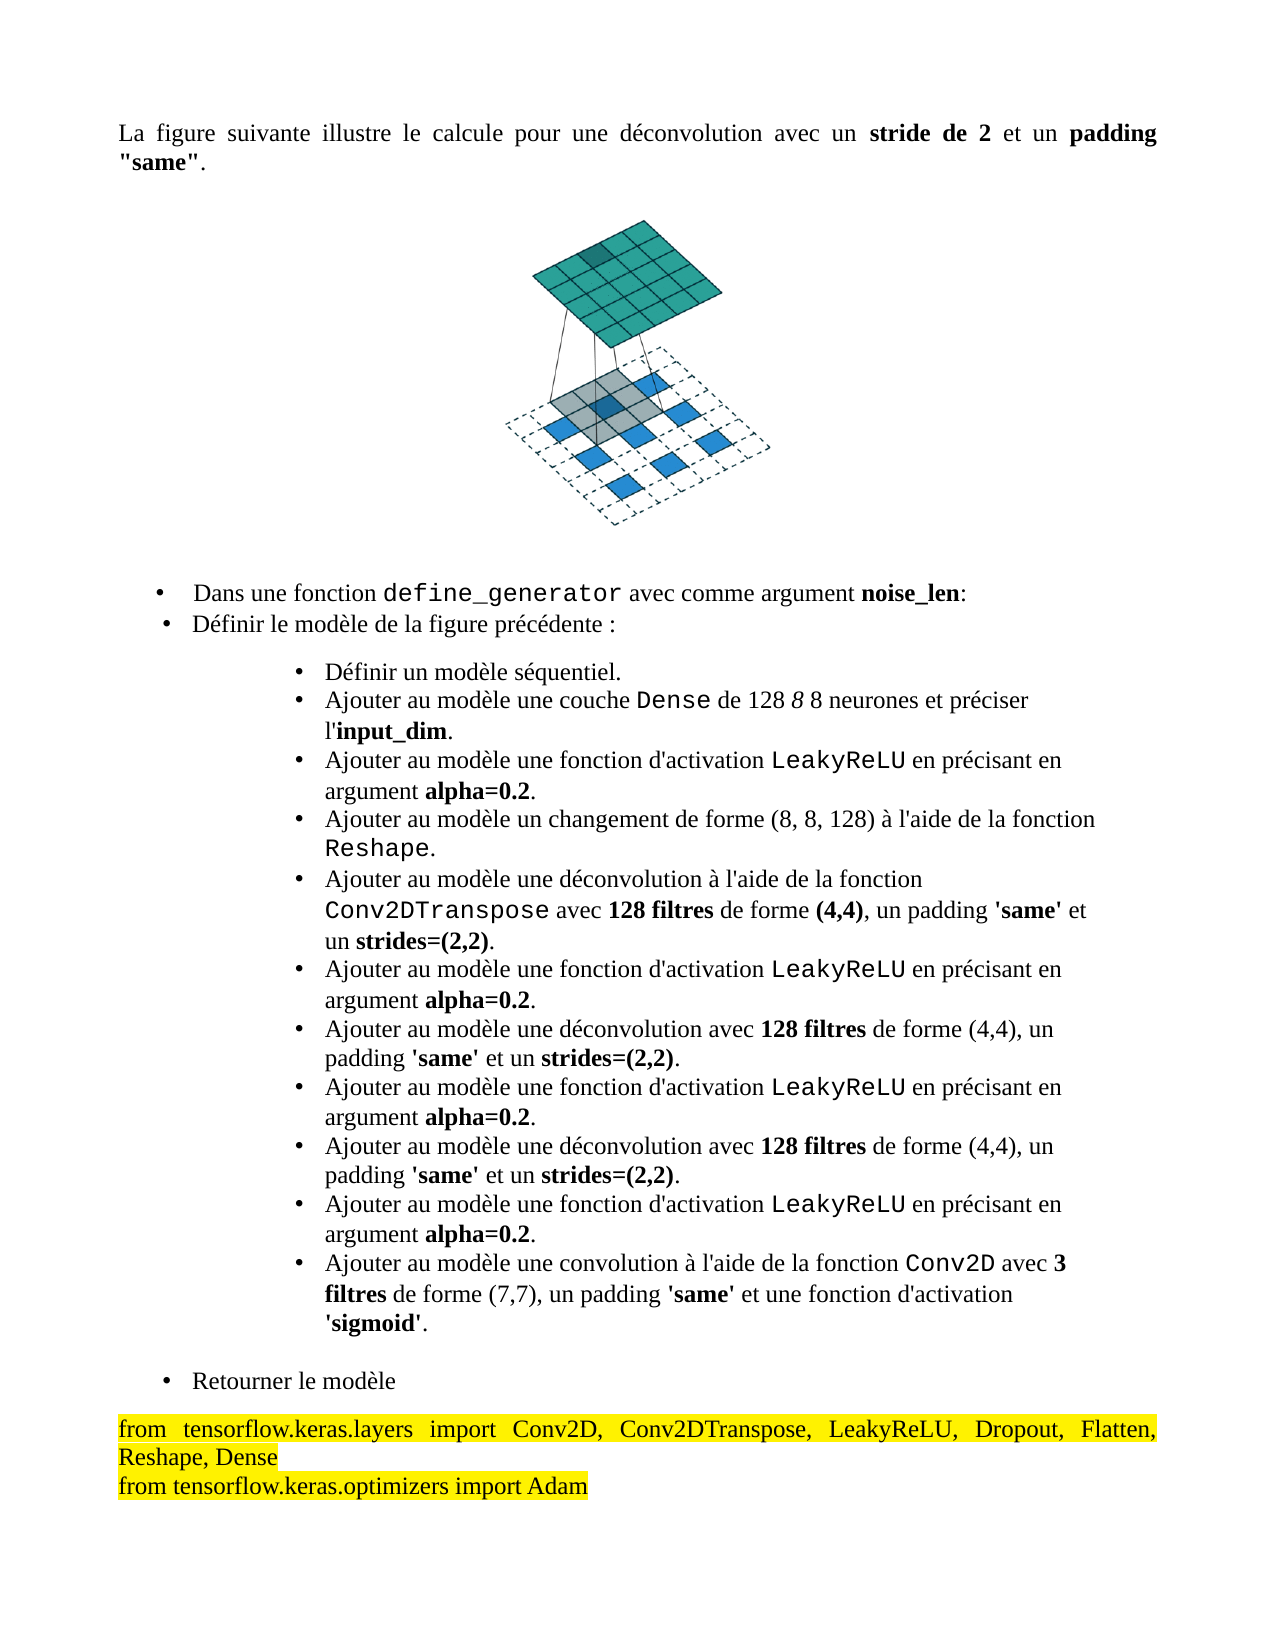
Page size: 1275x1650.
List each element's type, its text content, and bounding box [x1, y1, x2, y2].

text from tensorflow.keras.layers import Conv2D, Conv2DTranspose, LeakyReLU, Dropout, Flatten, Reshape, Dense [118, 1414, 1157, 1471]
list Ajouter au modèle une fonction d'activation LeakyReLU en précisant en argument alpha=0.2. [295, 745, 1098, 804]
list Ajouter au modèle un changement de forme (8, 8, 128) à l'aide de la fonction Reshape. [295, 804, 1098, 864]
list Ajouter au modèle une fonction d'activation LeakyReLU en précisant en argument alpha=0.2. [295, 1189, 1098, 1248]
list Définir le modèle de la figure précédente : [162, 609, 1157, 638]
text from tensorflow.keras.optimizers import Adam [118, 1471, 1157, 1500]
list Ajouter au modèle une fonction d'activation LeakyReLU en précisant en argument alpha=0.2. [295, 954, 1098, 1014]
list Ajouter au modèle une déconvolution avec 128 filtres de forme (4,4), un padding 'same' et un strides=(2,2). [295, 1014, 1098, 1072]
list Retourner le modèle [162, 1366, 1157, 1395]
list Ajouter au modèle une déconvolution avec 128 filtres de forme (4,4), un padding 'same' et un strides=(2,2). [295, 1131, 1098, 1189]
list Ajouter au modèle une couche Dense de 128 8 8 neurones et préciser l'input_dim. [295, 685, 1098, 745]
list Définir un modèle séquentiel. [295, 657, 1098, 685]
list Dans une fonction define_generator avec comme argument noise_len: [156, 578, 1157, 609]
picture [489, 204, 786, 541]
text La figure suivante illustre le calcule pour une déconvolution avec un stride de 2 et un padding "same". [118, 118, 1157, 176]
list Ajouter au modèle une fonction d'activation LeakyReLU en précisant en argument alpha=0.2. [295, 1072, 1098, 1131]
list Ajouter au modèle une déconvolution à l'aide de la fonction Conv2DTranspose avec 128 filtres de forme (4,4), un padding 'same' et un strides=(2,2). [295, 864, 1098, 954]
list Ajouter au modèle une convolution à l'aide de la fonction Conv2D avec 3 filtres de forme (7,7), un padding 'same' et une fonction d'activation 'sigmoid'. [295, 1248, 1098, 1337]
